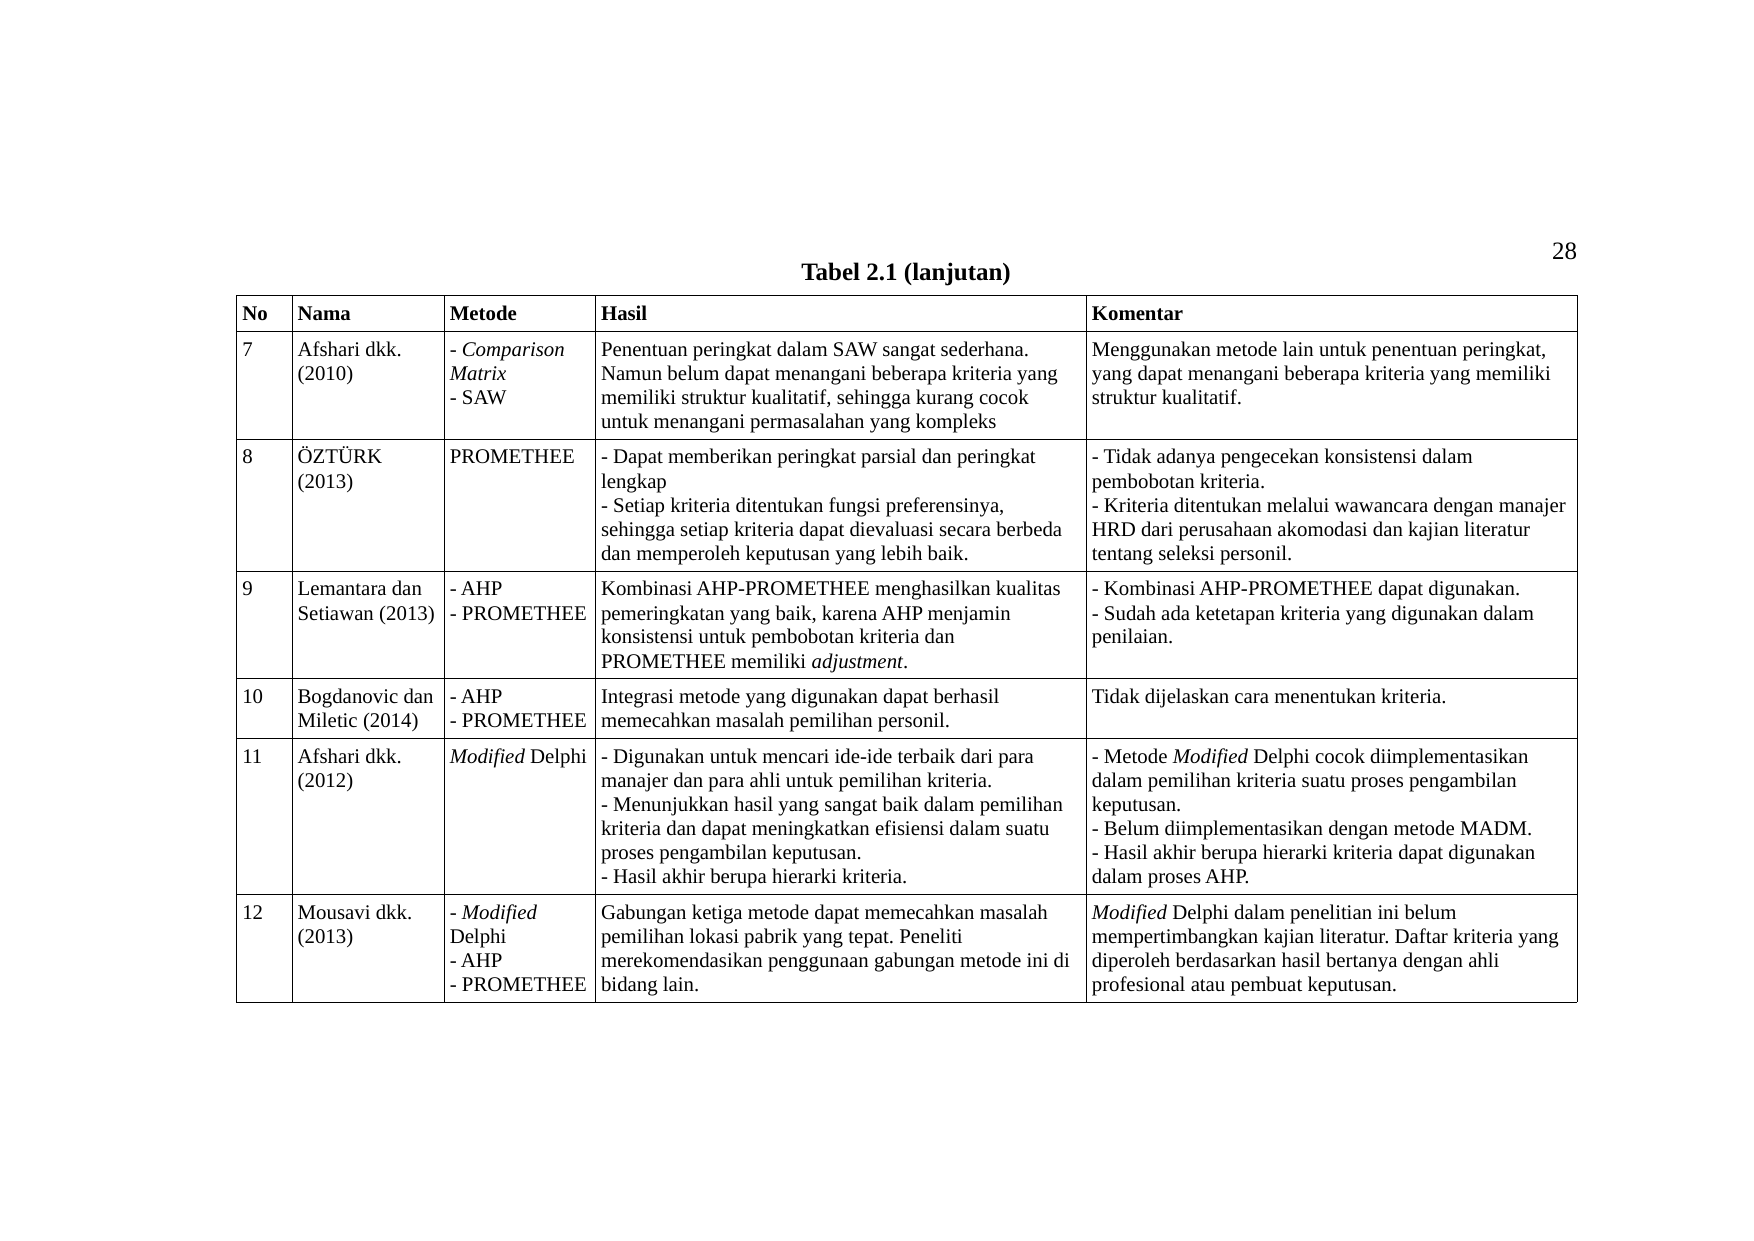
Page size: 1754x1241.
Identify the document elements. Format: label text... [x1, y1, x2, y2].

table_cell Kombinasi AHP-PROMETHEE menghasilkan kualitas pemeringkatan yang baik, karena AHP menjamin konsistensi untuk pembobotan kriteria dan PROMETHEE memiliki adjustment. [596, 572, 1086, 678]
table_cell Modified Delphi dalam penelitian ini belum mempertimbangkan kajian literatur. Daftar kriteria yang diperoleh berdasarkan hasil bertanya dengan ahli profesional atau pembuat keputusan. [1087, 895, 1577, 1002]
table_cell Lemantara dan Setiawan (2013) [293, 572, 444, 678]
table_cell - Dapat memberikan peringkat parsial dan peringkat lengkap - Setiap kriteria ditentukan fungsi preferensinya, sehingga setiap kriteria dapat dievaluasi secara berbeda dan memperoleh keputusan yang lebih baik. [596, 440, 1086, 571]
table_cell Bogdanovic dan Miletic (2014) [293, 679, 444, 738]
table_cell 7 [237, 332, 292, 439]
table_cell - Comparison Matrix - SAW [445, 332, 595, 439]
table_header Metode [445, 296, 595, 331]
text Tabel 2.1 (lanjutan) [274, 257, 1538, 286]
table_cell 12 [237, 895, 292, 1002]
table_header No [237, 296, 292, 331]
table_cell - Modified Delphi - AHP - PROMETHEE [445, 895, 595, 1002]
table_cell 9 [237, 572, 292, 678]
table_cell 10 [237, 679, 292, 738]
table_cell Afshari dkk. (2012) [293, 739, 444, 894]
table_cell - Tidak adanya pengecekan konsistensi dalam pembobotan kriteria. - Kriteria ditentukan melalui wawancara dengan manajer HRD dari perusahaan akomodasi dan kajian literatur tentang seleksi personil. [1087, 440, 1577, 571]
table_cell - Kombinasi AHP-PROMETHEE dapat digunakan. - Sudah ada ketetapan kriteria yang digunakan dalam penilaian. [1087, 572, 1577, 678]
table_cell Modified Delphi [445, 739, 595, 894]
table_cell ÖZTÜRK (2013) [293, 440, 444, 571]
table_cell PROMETHEE [445, 440, 595, 571]
table_cell 11 [237, 739, 292, 894]
table_cell Gabungan ketiga metode dapat memecahkan masalah pemilihan lokasi pabrik yang tepat. Peneliti merekomendasikan penggunaan gabungan metode ini di bidang lain. [596, 895, 1086, 1002]
table_cell - Metode Modified Delphi cocok diimplementasikan dalam pemilihan kriteria suatu proses pengambilan keputusan. - Belum diimplementasikan dengan metode MADM. - Hasil akhir berupa hierarki kriteria dapat digunakan dalam proses AHP. [1087, 739, 1577, 894]
table_cell - AHP - PROMETHEE [445, 572, 595, 678]
table_cell 8 [237, 440, 292, 571]
table_cell Integrasi metode yang digunakan dapat berhasil memecahkan masalah pemilihan personil. [596, 679, 1086, 738]
table_header Nama [293, 296, 444, 331]
table_header Komentar [1087, 296, 1577, 331]
table_cell Penentuan peringkat dalam SAW sangat sederhana. Namun belum dapat menangani beberapa kriteria yang memiliki struktur kualitatif, sehingga kurang cocok untuk menangani permasalahan yang kompleks [596, 332, 1086, 439]
table_cell Tidak dijelaskan cara menentukan kriteria. [1087, 679, 1577, 738]
table_header Hasil [596, 296, 1086, 331]
table_cell - Digunakan untuk mencari ide-ide terbaik dari para manajer dan para ahli untuk pemilihan kriteria. - Menunjukkan hasil yang sangat baik dalam pemilihan kriteria dan dapat meningkatkan efisiensi dalam suatu proses pengambilan keputusan. - Hasil akhir berupa hierarki kriteria. [596, 739, 1086, 894]
table_cell Menggunakan metode lain untuk penentuan peringkat, yang dapat menangani beberapa kriteria yang memiliki struktur kualitatif. [1087, 332, 1577, 439]
table_cell - AHP - PROMETHEE [445, 679, 595, 738]
table_cell Mousavi dkk. (2013) [293, 895, 444, 1002]
table_cell Afshari dkk. (2010) [293, 332, 444, 439]
